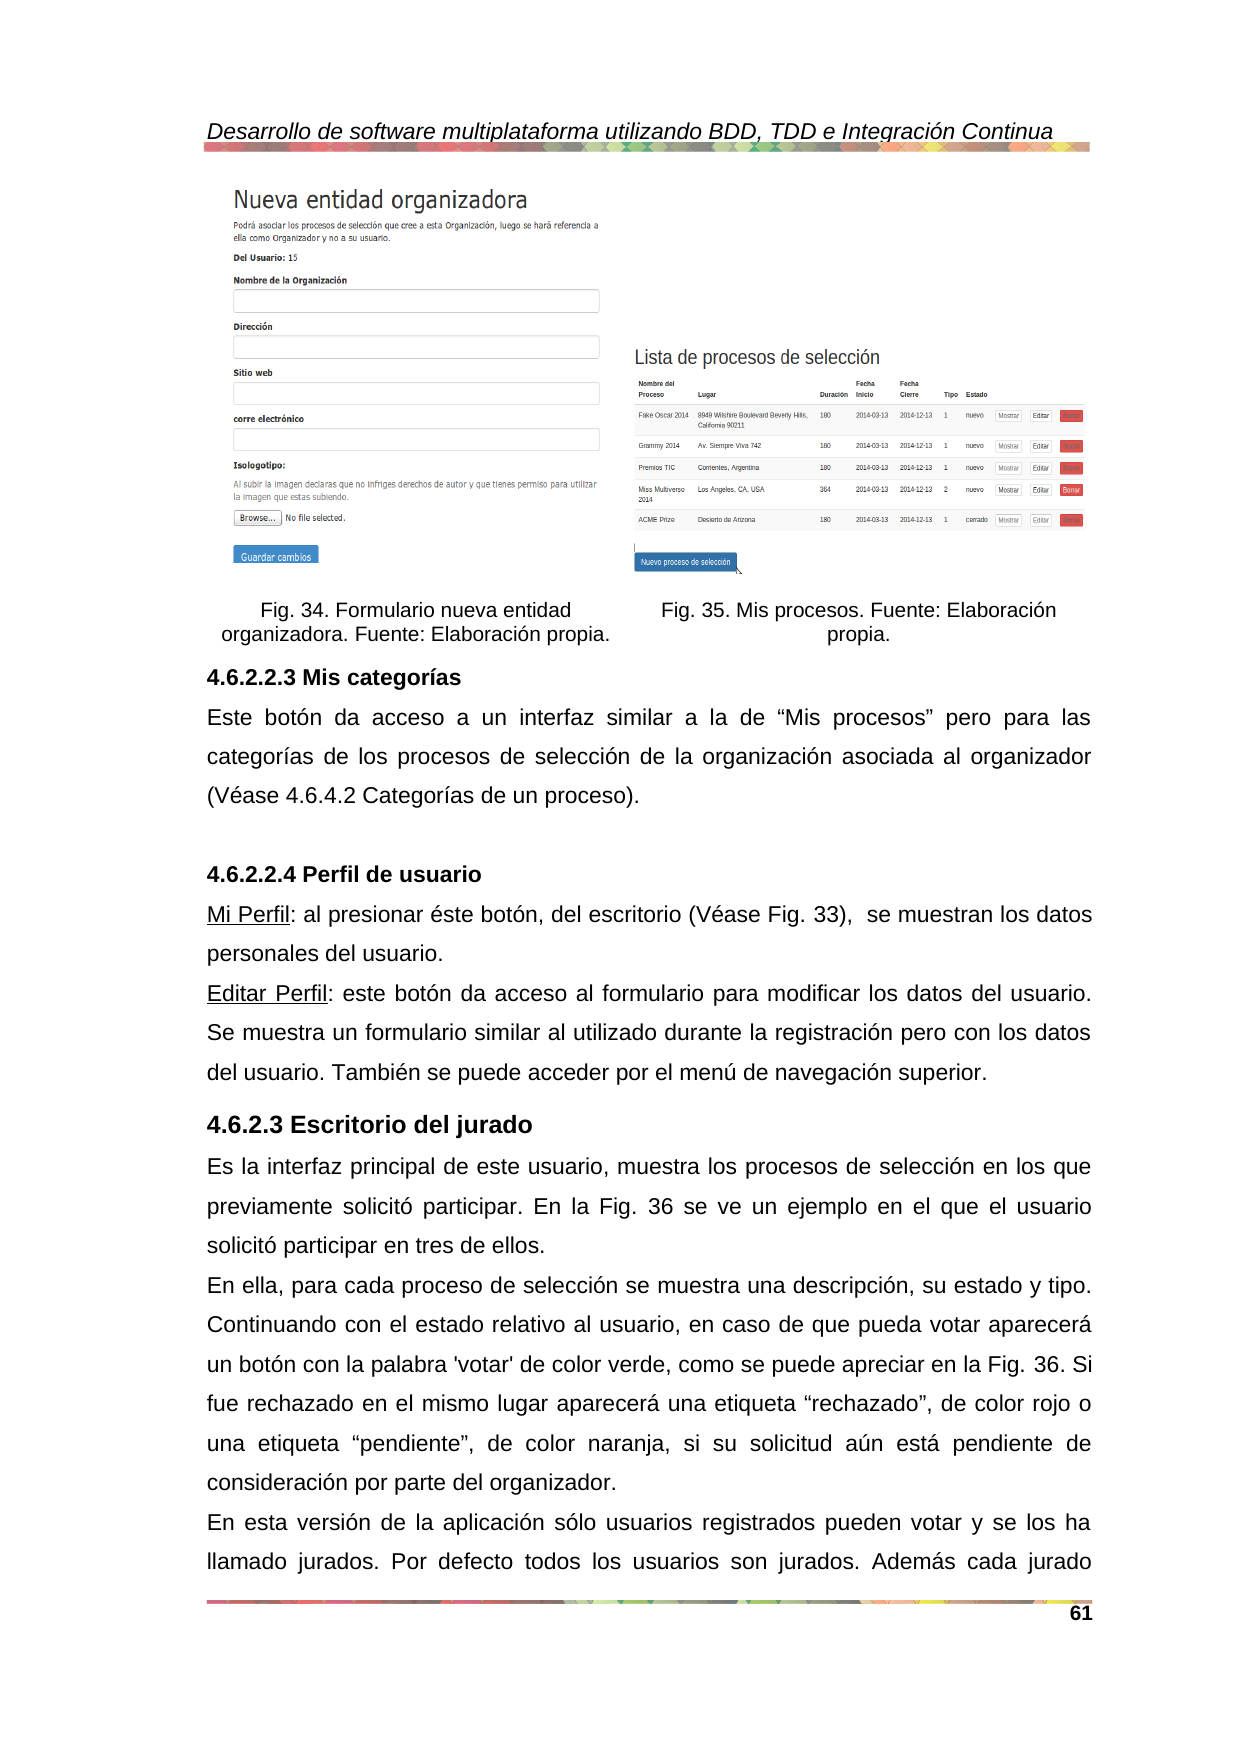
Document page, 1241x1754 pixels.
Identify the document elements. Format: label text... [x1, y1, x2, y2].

text Mi Perfil: al presionar éste botón, del escritorio (Véase Fig. 33), se muestran los datos personales del usuario. [207, 901, 1093, 967]
text Es la interfaz principal de este usuario, muestra los procesos de selección en los que previamente solicitó participar. En la Fig. 36 se ve un ejemplo en el que el usuario solicitó participar en tres de ellos. [207, 1153, 1093, 1258]
table_header [207, 184, 625, 579]
text 4.6.2.2.4 Perfil de usuario [207, 861, 1093, 888]
text 4.6.2.2.3 Mis categorías [207, 664, 1093, 690]
picture [632, 347, 1085, 574]
table_cell Fig. 35. Mis procesos. Fuente: Elaboración propia. [625, 580, 1093, 664]
text En esta versión de la aplicación sólo usuarios registrados pueden votar y se los ha llamado jurados. Por defecto todos los usuarios son jurados. Además cada jurado [207, 1508, 1093, 1574]
text En ella, para cada proceso de selección se muestra una descripción, su estado y tipo. Continuando con el estado relativo al usuario, en caso de que pueda votar aparecerá un botón con la palabra 'votar' de color verde, como se puede apreciar en la Fig. 36. Si fue rechazado en el mismo lugar aparecerá una etiqueta “rechazado”, de color rojo o una etiqueta “pendiente”, de color naranja, si su solicitud aún está pendiente de consideración por parte del organizador. [207, 1272, 1093, 1495]
table_cell Fig. 34. Formulario nueva entidad organizadora. Fuente: Elaboración propia. [207, 580, 625, 664]
table_header [625, 184, 1093, 579]
text Editar Perfil: este botón da acceso al formulario para modificar los datos del usuario. Se muestra un formulario similar al utilizado durante la registración pero con los datos del usuario. También se puede acceder por el menú de navegación superior. [207, 980, 1093, 1085]
picture [230, 189, 601, 563]
text Este botón da acceso a un interfaz similar a la de “Mis procesos” pero para las categorías de los procesos de selección de la organización asociada al organizador (Véase 4.6.4.2 Categorías de un proceso). [207, 703, 1093, 809]
text [203, 142, 1090, 152]
text [206, 1600, 1093, 1604]
list 4.6.2.3 Escritorio del jurado [207, 1110, 1093, 1139]
